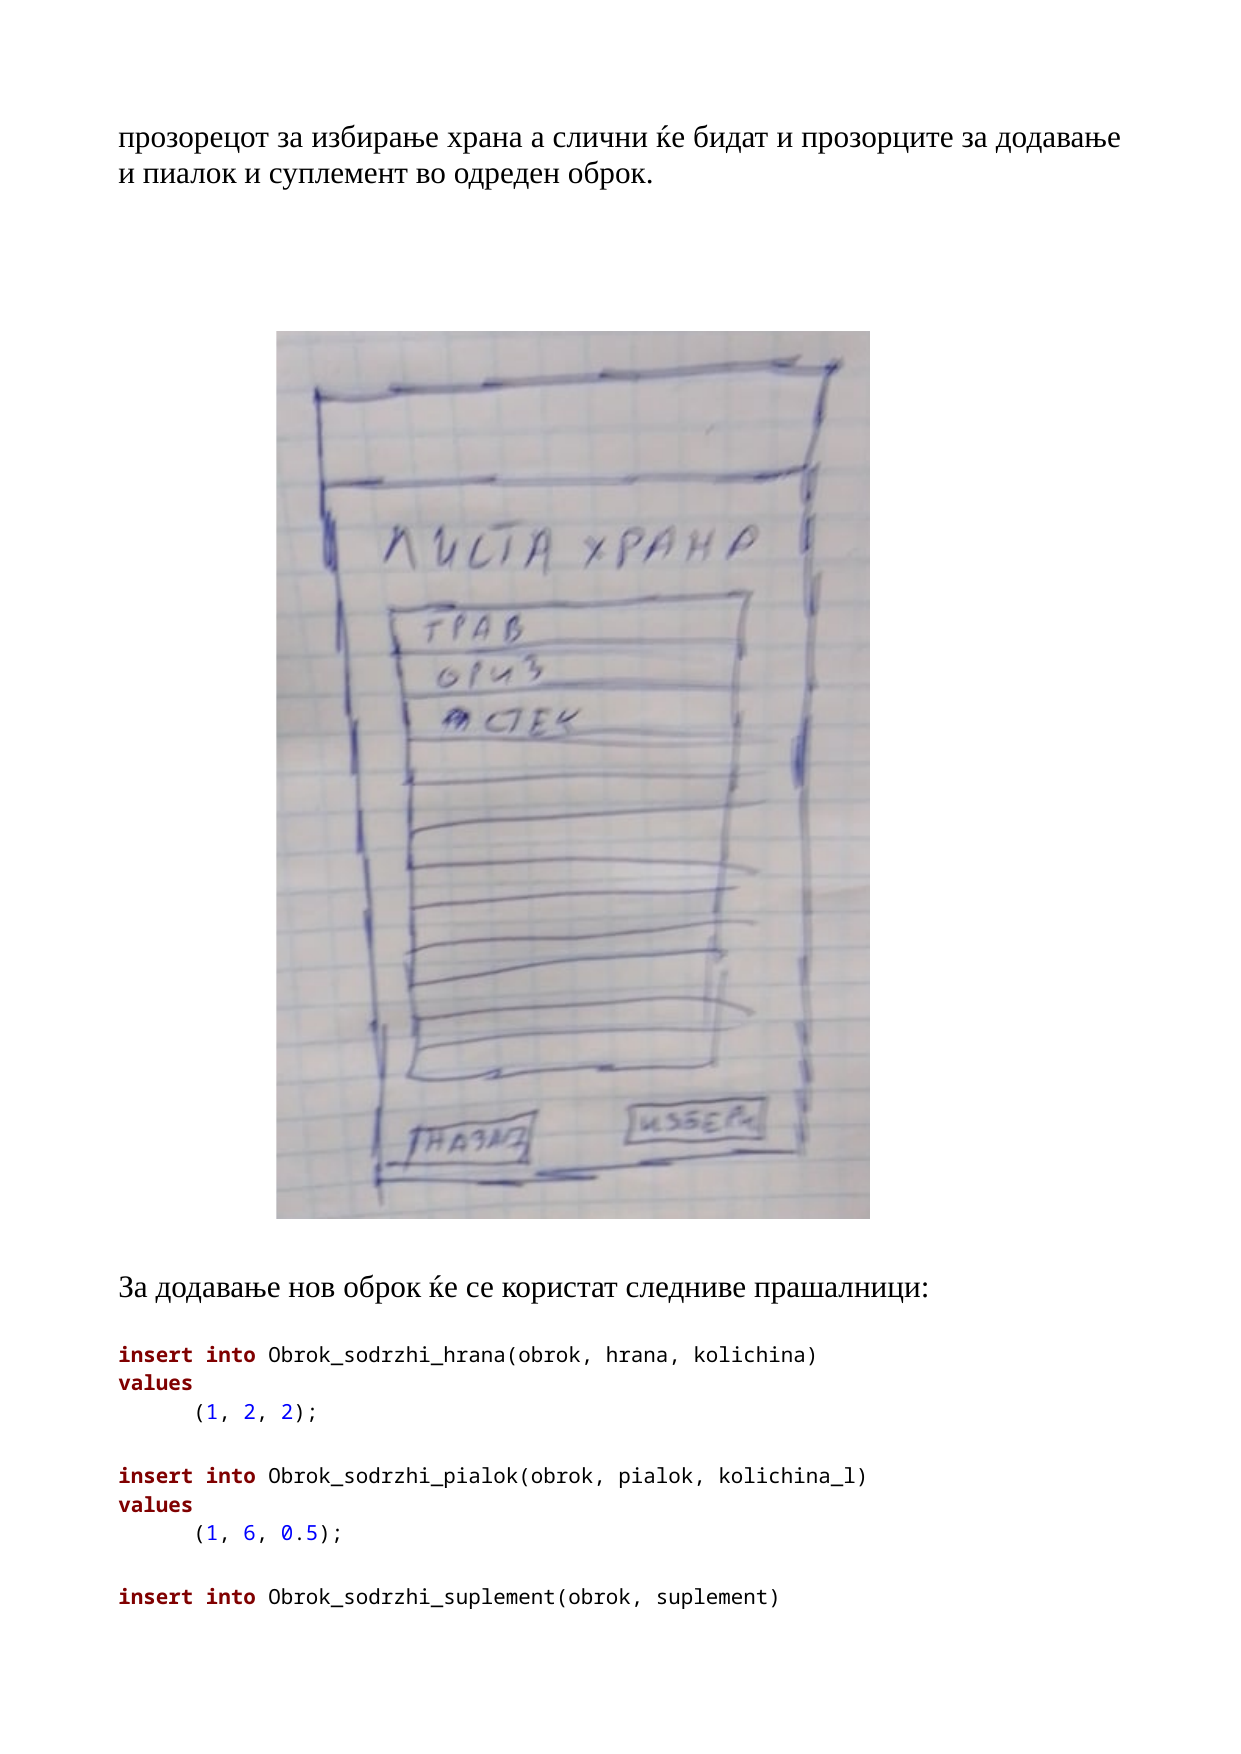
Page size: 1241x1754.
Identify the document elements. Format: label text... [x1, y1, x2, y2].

picture [276, 331, 870, 1219]
text insert into Obrok_sodrzhi_hrana(obrok, hrana, kolichina) [118, 1340, 1122, 1368]
text За додавање нов оброк ќе се користат следниве прашалници: [118, 1268, 1122, 1304]
text (1, 6, 0.5); [118, 1518, 1122, 1547]
text (1, 2, 2); [118, 1397, 1122, 1425]
text insert into Obrok_sodrzhi_suplement(obrok, suplement) [118, 1582, 1122, 1611]
text values [118, 1490, 1122, 1518]
text прозорецот за избирање храна а слични ќе бидат и прозорците за додавање и пиалок и суплемент во одреден оброк. [118, 118, 1122, 190]
text insert into Obrok_sodrzhi_pialok(obrok, pialok, kolichina_l) [118, 1461, 1122, 1490]
text values [118, 1368, 1122, 1397]
